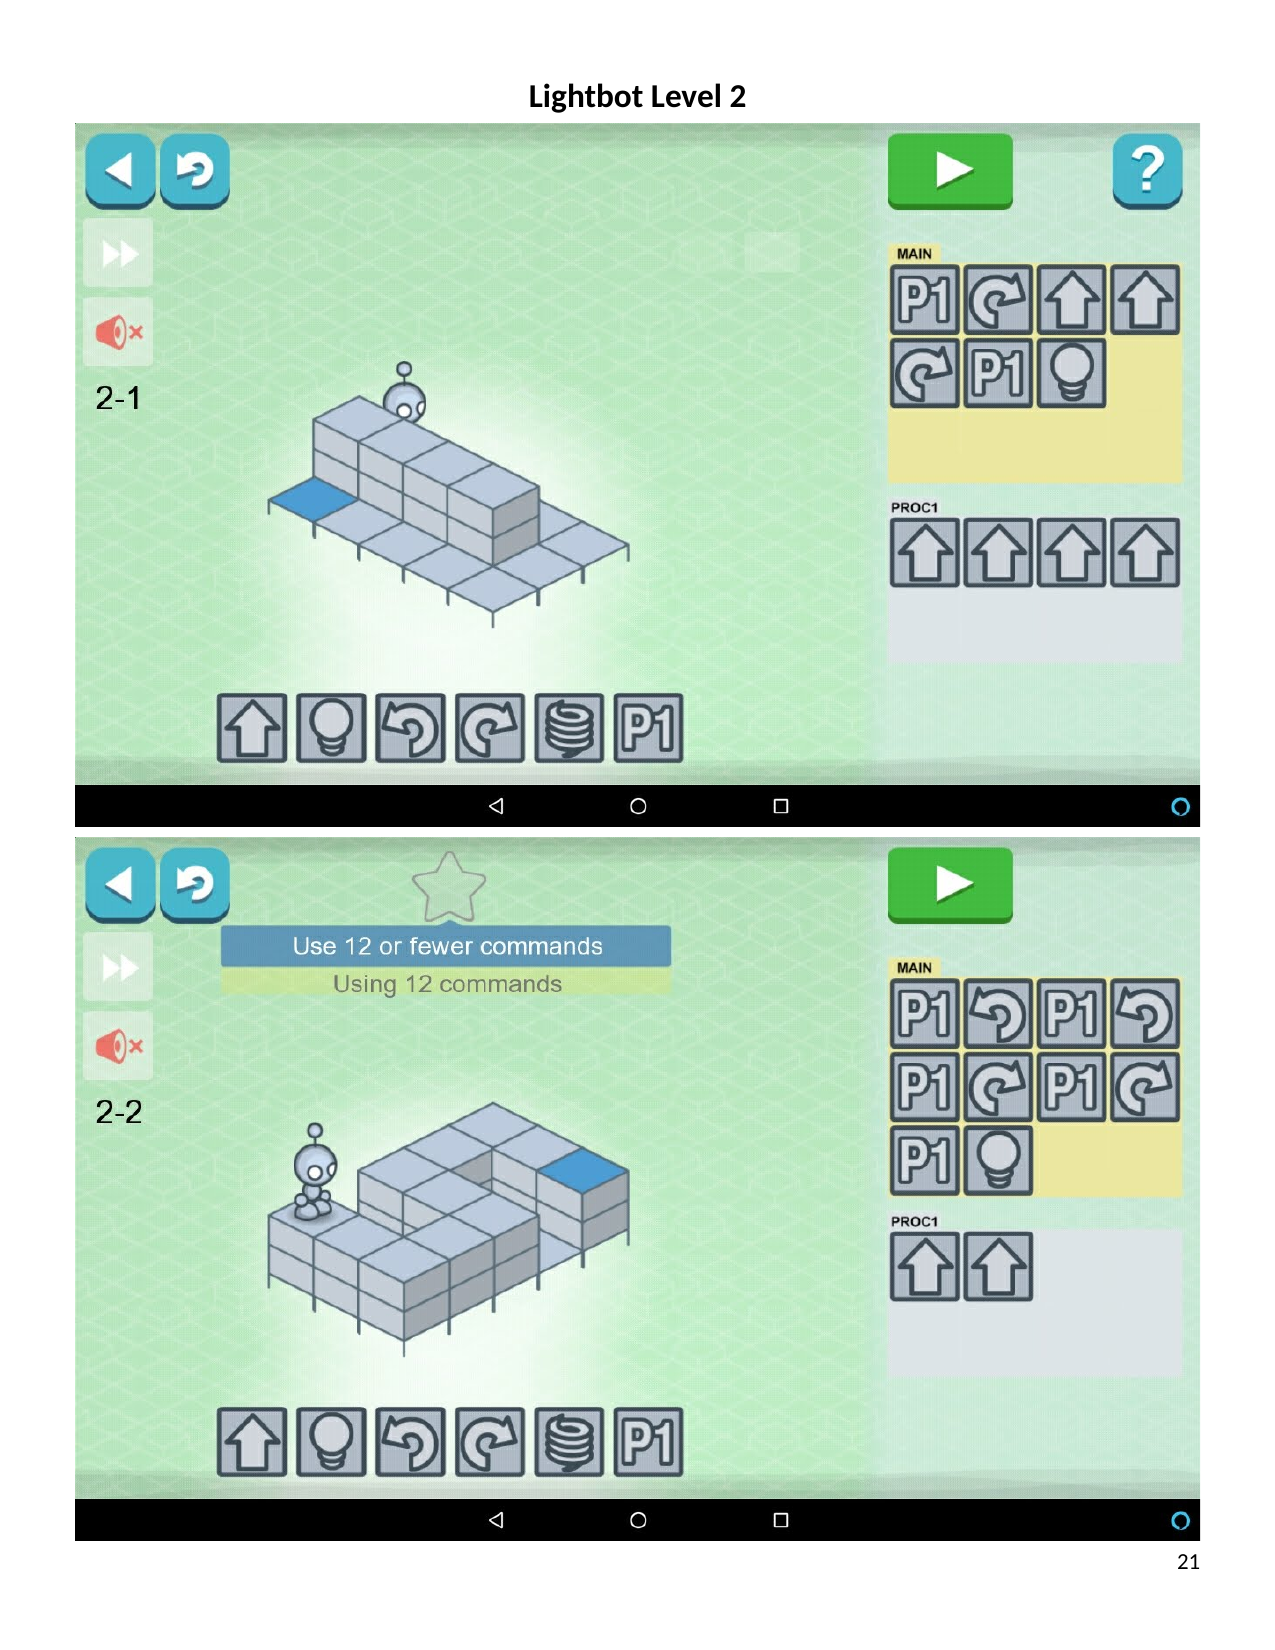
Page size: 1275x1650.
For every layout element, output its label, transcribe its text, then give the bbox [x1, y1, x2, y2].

picture [75, 123, 1200, 827]
picture [75, 837, 1200, 1541]
subtitle Lightbot Level 2 [75, 75, 1200, 116]
